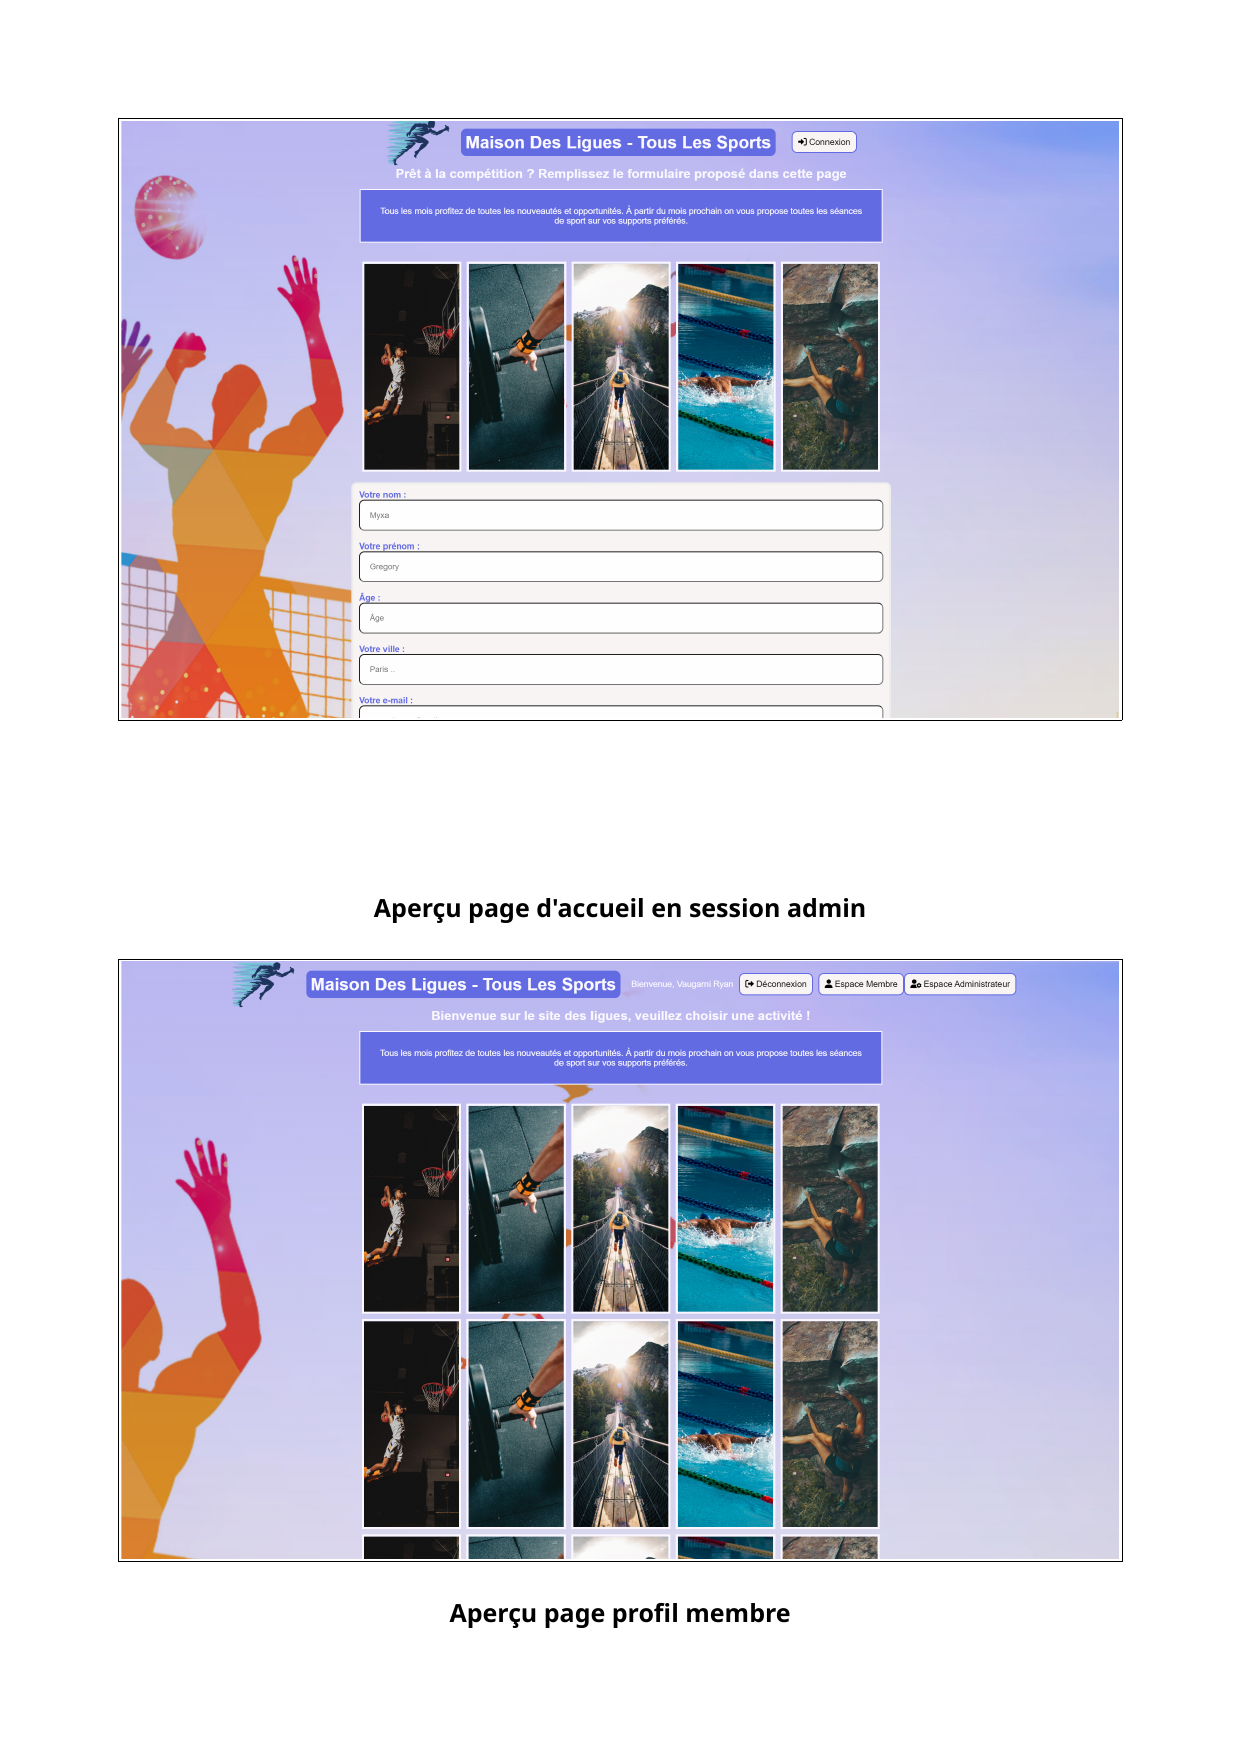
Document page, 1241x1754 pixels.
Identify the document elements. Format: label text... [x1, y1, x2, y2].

text Aperçu page d'accueil en session admin [118, 891, 1122, 924]
picture [718, 1554, 729, 1559]
picture [121, 121, 1119, 718]
text Aperçu page profil membre [118, 1596, 1122, 1630]
picture [121, 961, 1119, 1559]
